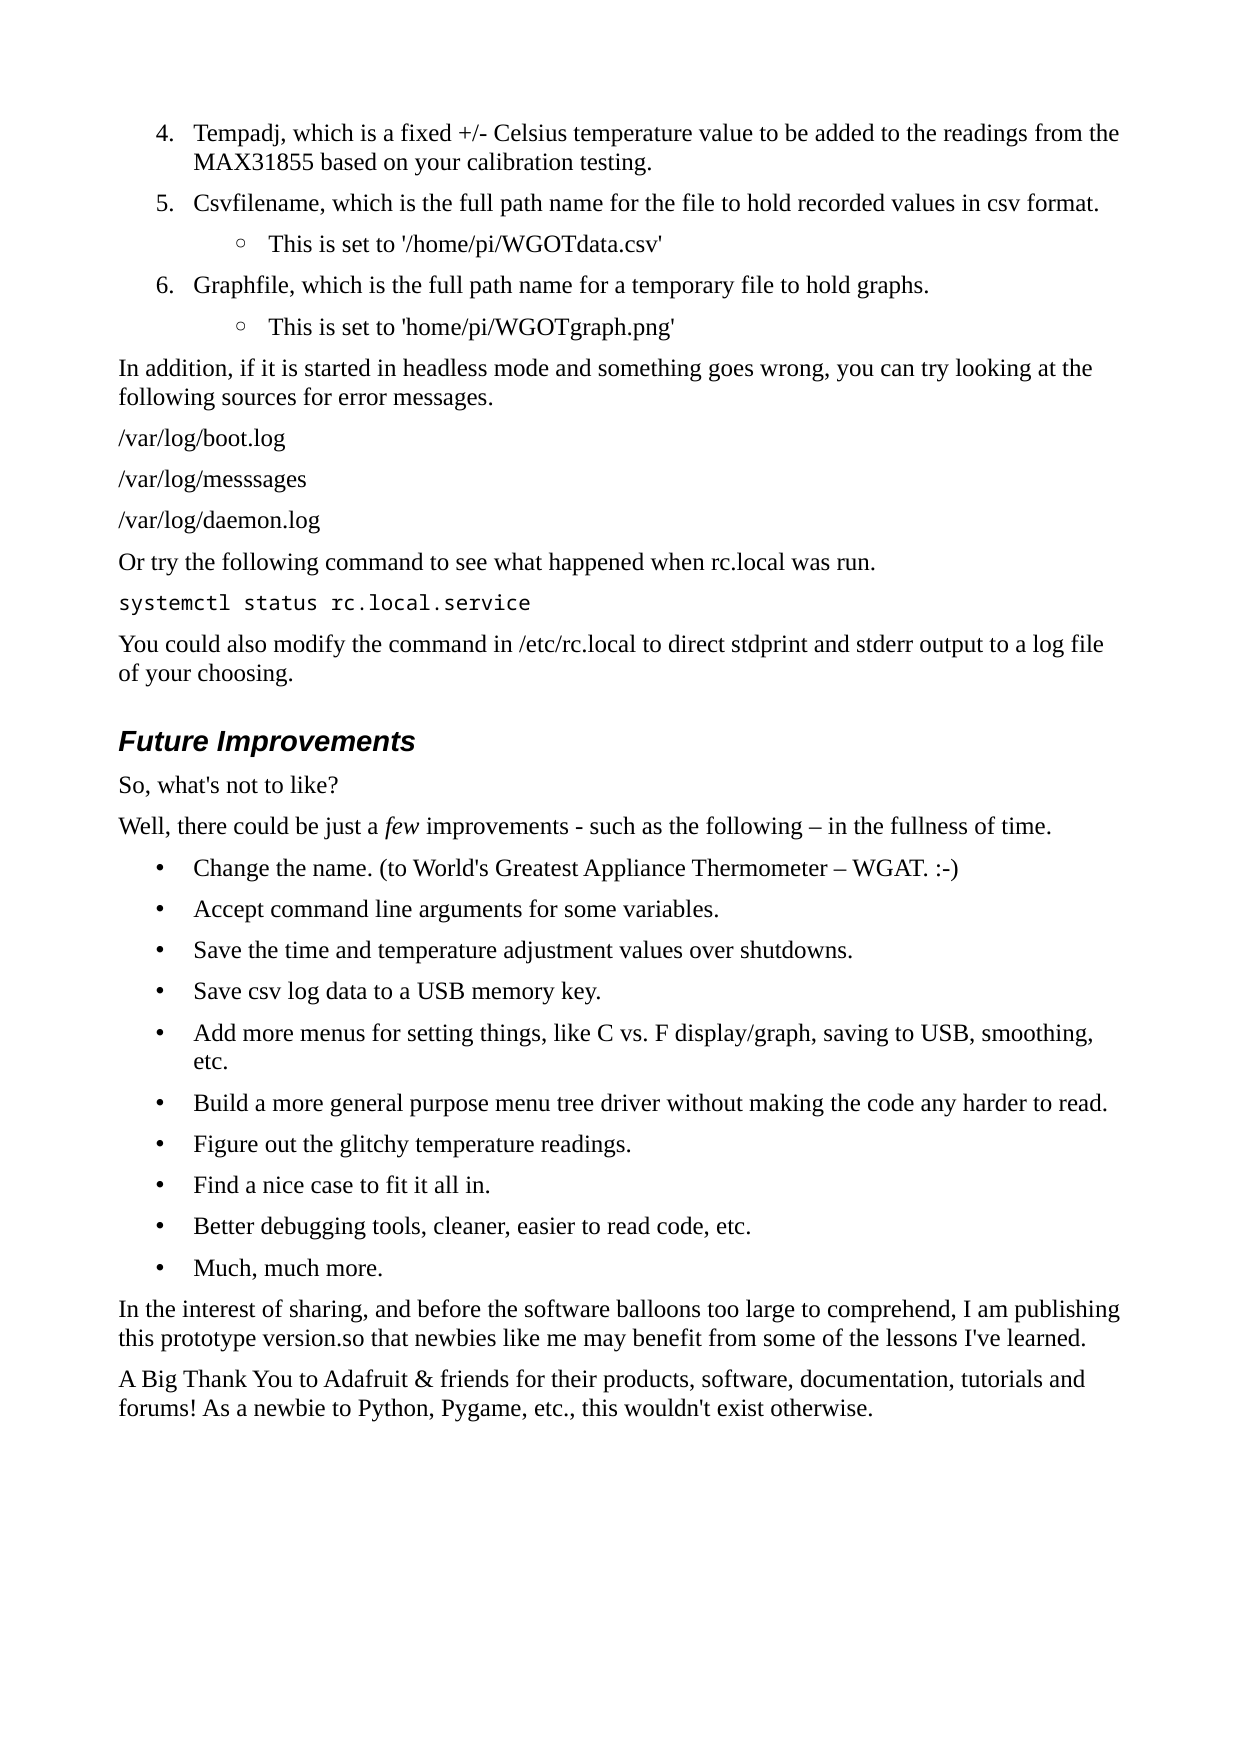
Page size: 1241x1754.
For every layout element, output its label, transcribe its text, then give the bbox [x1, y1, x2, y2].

text /var/log/boot.log [118, 423, 1122, 452]
text A Big Thank You to Adafruit & friends for their products, software, documentation, tutorials and forums! As a newbie to Python, Pygame, etc., this wouldn't exist otherwise. [118, 1364, 1122, 1421]
text So, what's not to like? [118, 770, 1122, 799]
list Figure out the glitchy temperature readings. [156, 1129, 1122, 1158]
text /var/log/daemon.log [118, 506, 1122, 534]
list Save csv log data to a USB memory key. [156, 976, 1122, 1005]
list Save the time and temperature adjustment values over shutdowns. [156, 935, 1122, 964]
text In addition, if it is started in headless mode and something goes wrong, you can try looking at the following sources for error messages. [118, 353, 1122, 411]
text Well, there could be just a few improvements - such as the following – in the fullness of time. [118, 811, 1122, 840]
subtitle Future Improvements [118, 724, 1122, 758]
list Much, much more. [156, 1253, 1122, 1281]
text /var/log/messsages [118, 464, 1122, 493]
list Change the name. (to World's Greatest Appliance Thermometer – WGAT. :-) [156, 853, 1122, 881]
list Add more menus for setting things, like C vs. F display/graph, saving to USB, smoothing, etc. [156, 1018, 1122, 1075]
list Accept command line arguments for some variables. [156, 894, 1122, 923]
list Better debugging tools, cleaner, easier to read code, etc. [156, 1211, 1122, 1240]
list Find a nice case to fit it all in. [156, 1170, 1122, 1199]
list Tempadj, which is a fixed +/- Celsius temperature value to be added to the readings from the MAX31855 based on your calibration testing. [156, 118, 1122, 176]
text Or try the following command to see what happened when rc.local was run. [118, 547, 1122, 576]
text systemctl status rc.local.service [118, 588, 1122, 617]
list Build a more general purpose menu tree driver without making the code any harder to read. [156, 1088, 1122, 1116]
text In the interest of sharing, and before the software balloons too large to comprehend, I am publishing this prototype version.so that newbies like me may benefit from some of the lessons I've learned. [118, 1294, 1122, 1351]
list This is set to 'home/pi/WGOTgraph.png' [231, 312, 1122, 341]
list Csvfilename, which is the full path name for the file to hold recorded values in csv format. [156, 188, 1122, 217]
list This is set to '/home/pi/WGOTdata.csv' [231, 229, 1122, 258]
text You could also modify the command in /etc/rc.local to direct stdprint and stderr output to a log file of your choosing. [118, 629, 1122, 687]
list Graphfile, which is the full path name for a temporary file to hold graphs. [156, 271, 1122, 299]
